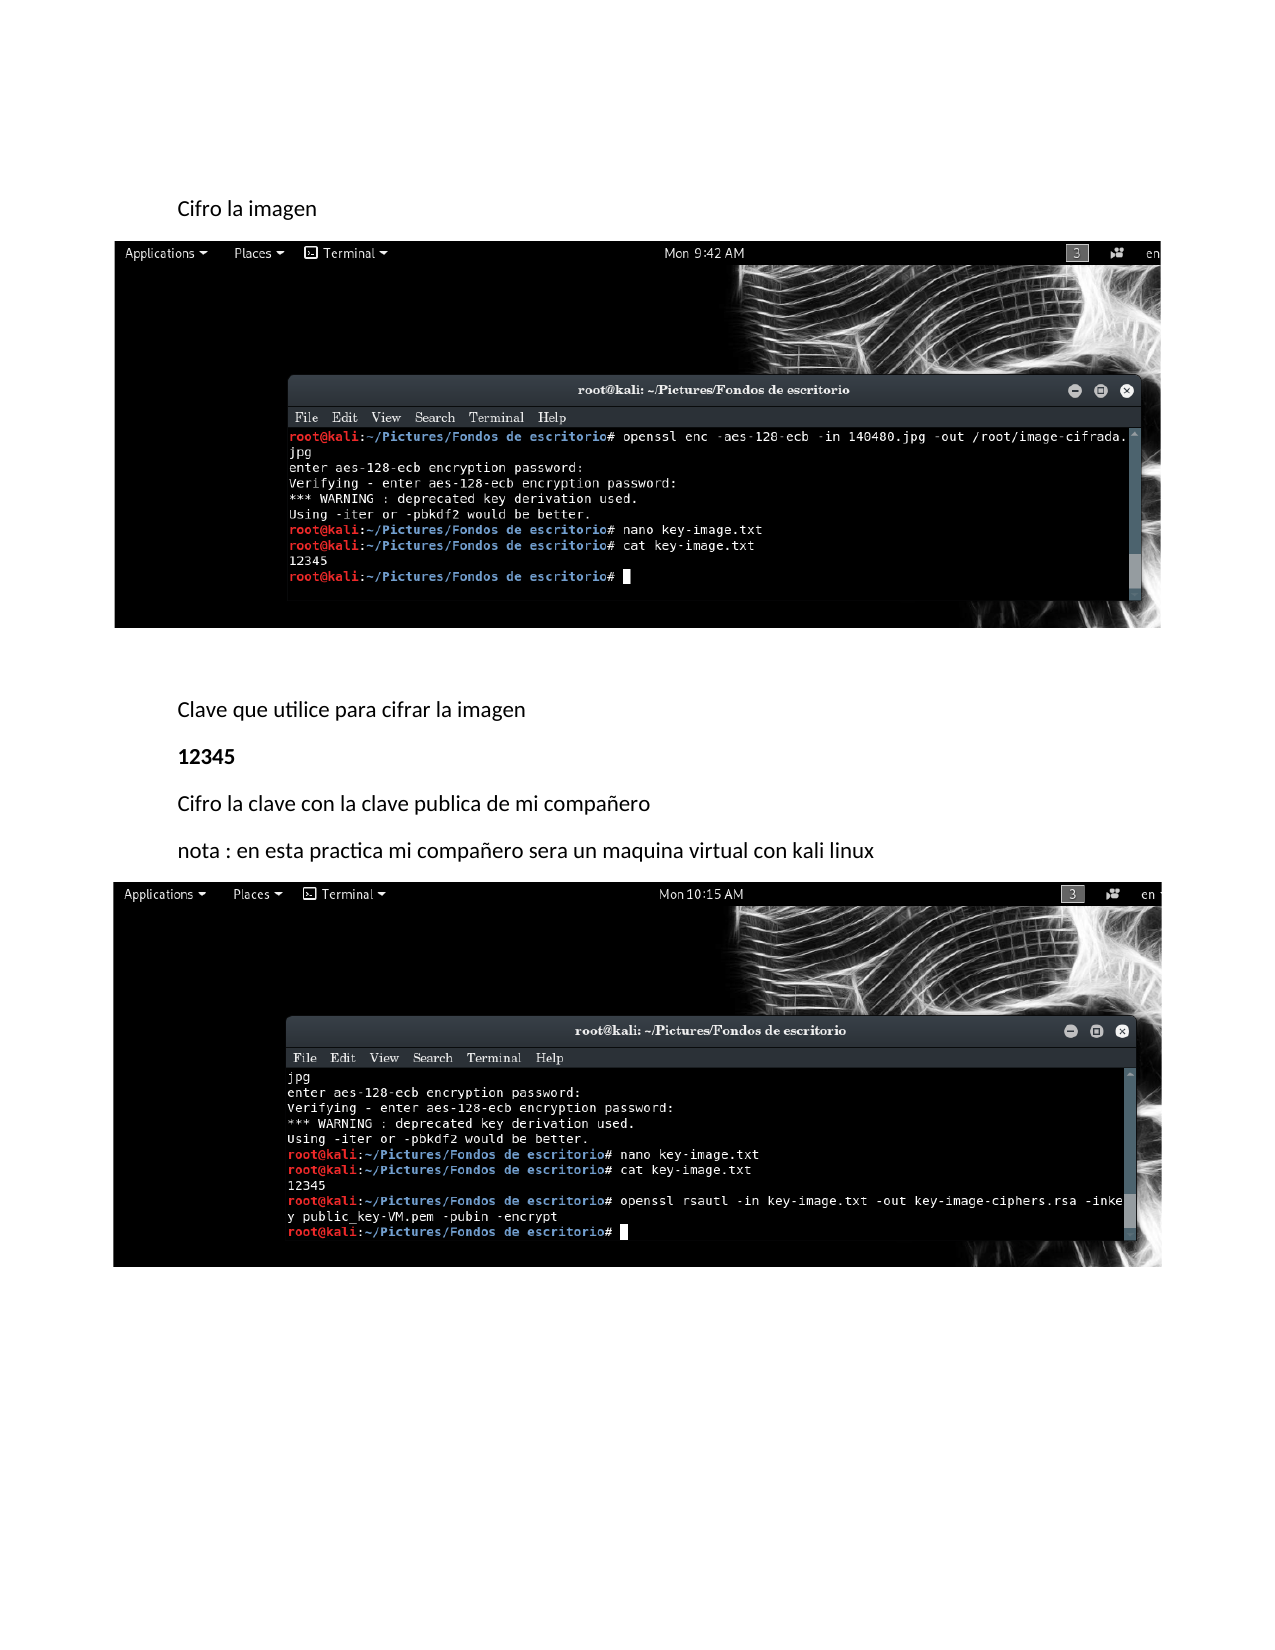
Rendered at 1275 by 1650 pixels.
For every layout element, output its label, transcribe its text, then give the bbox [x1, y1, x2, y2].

text nota : en esta practica mi compañero sera un maquina virtual con kali linux [177, 836, 1098, 864]
text Clave que utilice para cifrar la imagen [177, 695, 1098, 723]
text 12345 [177, 742, 1098, 770]
picture [114, 241, 1161, 628]
picture [113, 882, 1162, 1267]
text Cifro la imagen [177, 194, 1098, 222]
text Cifro la clave con la clave publica de mi compañero [177, 789, 1098, 817]
